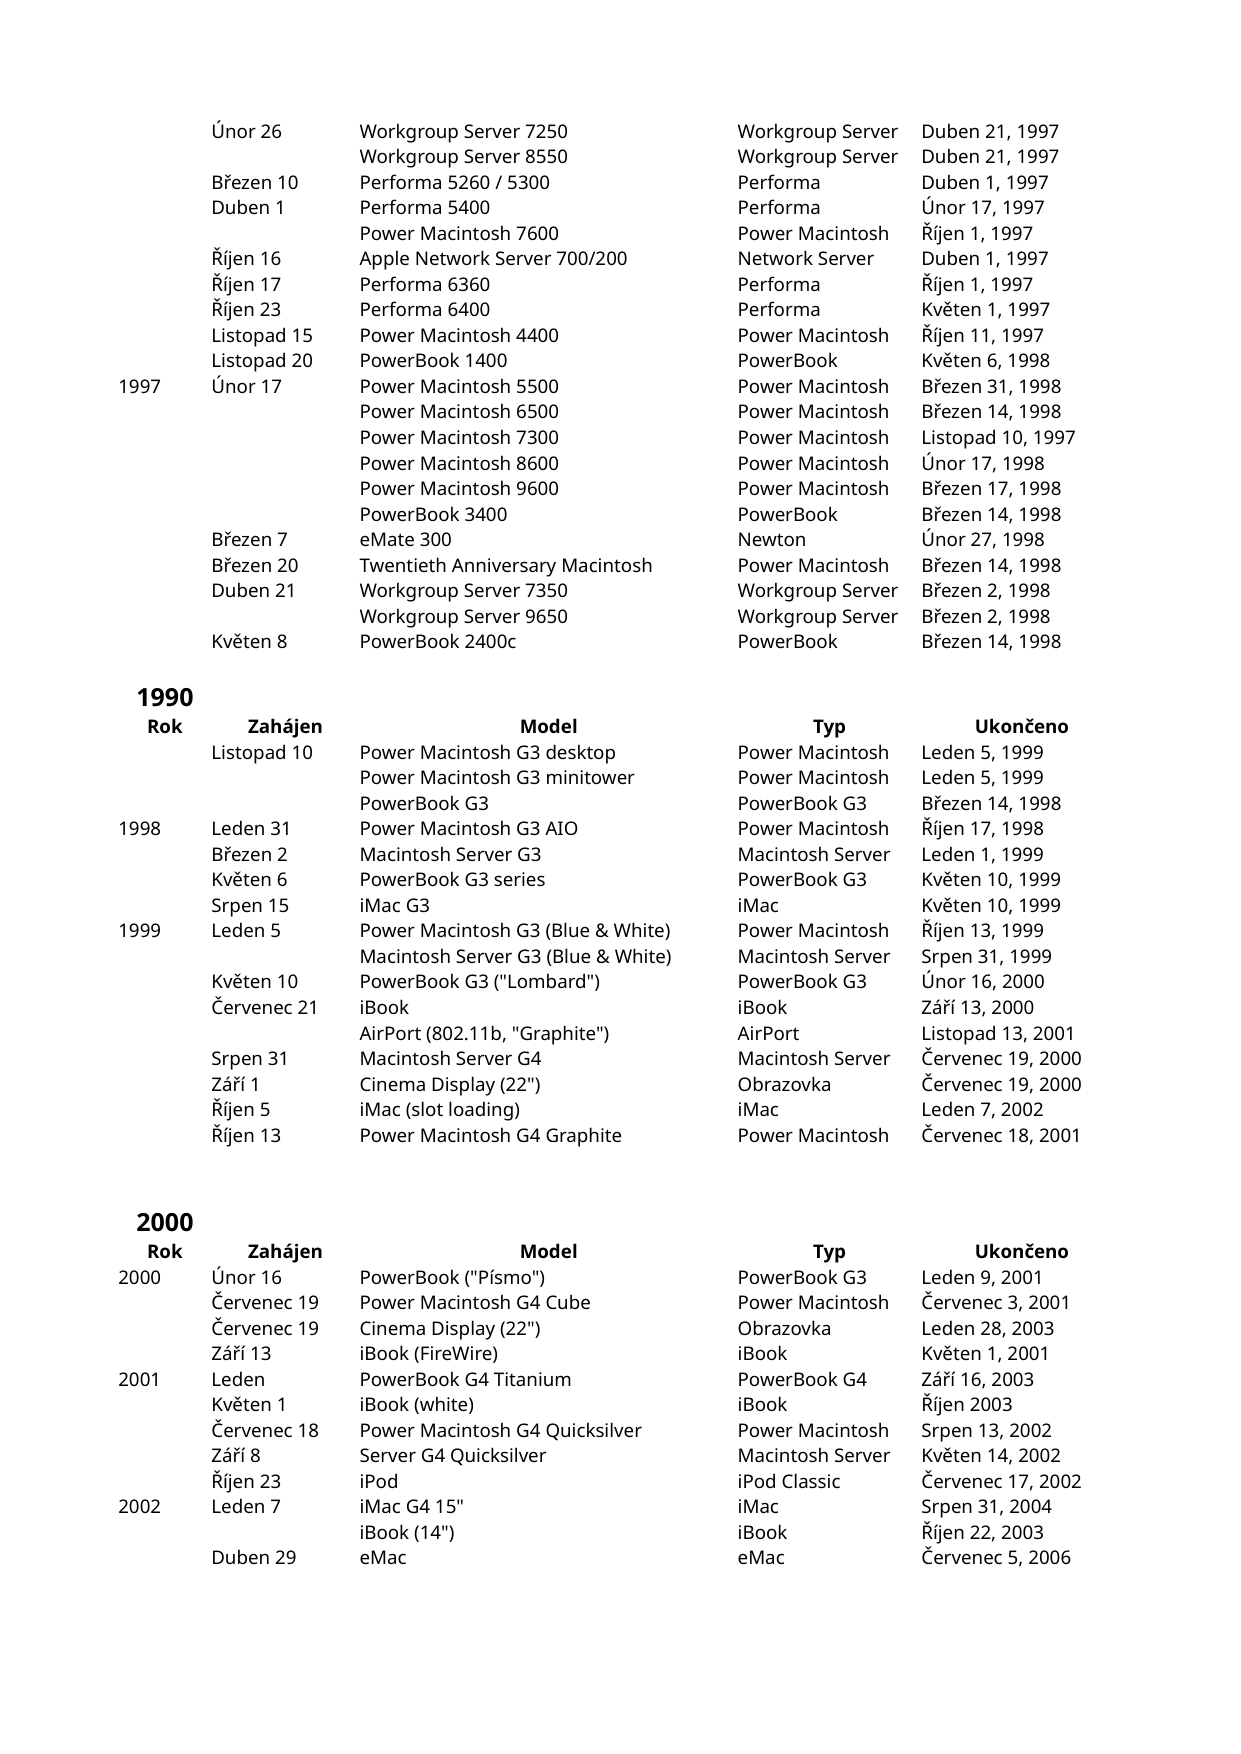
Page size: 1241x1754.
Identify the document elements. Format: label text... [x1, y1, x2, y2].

table_cell Performa 5260 / 5300 [359, 169, 737, 195]
table_cell PowerBook [738, 348, 921, 373]
table_cell Power Macintosh [738, 1122, 921, 1147]
table_cell Power Macintosh [738, 765, 921, 790]
table_cell Rok [118, 1239, 211, 1264]
table_cell [118, 501, 211, 526]
table_cell Říjen 11, 1997 [921, 322, 1122, 348]
table_cell Power Macintosh 4400 [359, 322, 737, 348]
table_cell PowerBook 2400c [359, 629, 737, 654]
table_cell [118, 654, 211, 679]
table_cell iMac [738, 1494, 921, 1519]
table_cell Zahájen [211, 1239, 359, 1264]
table_cell [118, 118, 211, 144]
table_cell Květen 1 [211, 1392, 359, 1417]
table_cell Březen 2 [211, 841, 359, 867]
table_cell [211, 424, 359, 450]
table_cell [211, 475, 359, 501]
table_cell Apple Network Server 700/200 [359, 246, 737, 271]
table_cell [118, 1071, 211, 1096]
table_cell Červenec 19, 2000 [921, 1045, 1122, 1071]
table_cell Červenec 19 [211, 1290, 359, 1315]
table_cell [118, 399, 211, 424]
table_cell Workgroup Server [738, 144, 921, 169]
table_cell 1999 [118, 918, 211, 943]
table_cell Power Macintosh G3 minitower [359, 765, 737, 790]
table_cell Power Macintosh [738, 1417, 921, 1443]
table_cell Listopad 10 [211, 739, 359, 765]
table_cell Performa 5400 [359, 195, 737, 220]
table_cell Leden 7, 2002 [921, 1096, 1122, 1122]
table_cell Power Macintosh [738, 739, 921, 765]
table_cell [118, 1045, 211, 1071]
table_cell [211, 765, 359, 790]
table_cell Květen 1, 2001 [921, 1341, 1122, 1366]
table_cell [211, 943, 359, 969]
table_cell Březen 2, 1998 [921, 578, 1122, 603]
table_cell iPod Classic [738, 1468, 921, 1494]
table_cell 1998 [118, 816, 211, 841]
table_cell iMac G4 15" [359, 1494, 737, 1519]
table_cell Říjen 23 [211, 297, 359, 322]
table_cell Duben 21, 1997 [921, 118, 1122, 144]
table_cell Power Macintosh 7600 [359, 220, 737, 246]
table_cell Červenec 5, 2006 [921, 1545, 1122, 1570]
table_cell PowerBook G4 Titanium [359, 1366, 737, 1392]
table_cell Říjen 22, 2003 [921, 1519, 1122, 1545]
table_cell iBook (white) [359, 1392, 737, 1417]
table_cell [921, 680, 1122, 714]
table_cell [118, 603, 211, 628]
table_cell Říjen 5 [211, 1096, 359, 1122]
table_cell PowerBook 1400 [359, 348, 737, 373]
table_cell Říjen 16 [211, 246, 359, 271]
table_cell Macintosh Server [738, 943, 921, 969]
table_cell [211, 220, 359, 246]
table_cell Power Macintosh 5500 [359, 373, 737, 399]
table_cell [211, 501, 359, 526]
table_cell [118, 578, 211, 603]
table_cell [211, 680, 359, 714]
table_cell Power Macintosh [738, 450, 921, 475]
table_cell Leden 5, 1999 [921, 765, 1122, 790]
table_cell Performa [738, 271, 921, 297]
table_cell [118, 297, 211, 322]
table_cell iBook (FireWire) [359, 1341, 737, 1366]
table_cell [118, 1443, 211, 1468]
table_cell [118, 892, 211, 918]
table_cell Cinema Display (22") [359, 1071, 737, 1096]
table_cell [118, 969, 211, 994]
table_cell [118, 424, 211, 450]
table_cell Ukončeno [921, 714, 1122, 739]
table_cell Macintosh Server [738, 1443, 921, 1468]
table_cell Macintosh Server G3 (Blue & White) [359, 943, 737, 969]
table_cell Březen 14, 1998 [921, 552, 1122, 577]
table_header [921, 1204, 1122, 1238]
table_cell Macintosh Server [738, 841, 921, 867]
table_cell Power Macintosh G4 Graphite [359, 1122, 737, 1147]
table_cell [118, 1392, 211, 1417]
table_cell Říjen 13, 1999 [921, 918, 1122, 943]
table_cell Srpen 31, 2004 [921, 1494, 1122, 1519]
table_cell PowerBook G3 [738, 867, 921, 892]
table_cell Power Macintosh 8600 [359, 450, 737, 475]
table_cell iBook (14") [359, 1519, 737, 1545]
table_cell Power Macintosh [738, 475, 921, 501]
table_cell Říjen 17, 1998 [921, 816, 1122, 841]
table_header 2000 [118, 1204, 211, 1238]
table_cell Březen 17, 1998 [921, 475, 1122, 501]
table_cell iBook [359, 994, 737, 1020]
table_cell [738, 680, 921, 714]
table_cell Macintosh Server G4 [359, 1045, 737, 1071]
table_cell eMac [359, 1545, 737, 1570]
table_cell [738, 654, 921, 679]
table_cell Říjen 1, 1997 [921, 271, 1122, 297]
table_cell Červenec 19 [211, 1315, 359, 1341]
table_cell Červenec 17, 2002 [921, 1468, 1122, 1494]
table_cell Květen 10, 1999 [921, 867, 1122, 892]
table_cell iBook [738, 1519, 921, 1545]
table_cell Workgroup Server 7350 [359, 578, 737, 603]
table_cell [211, 450, 359, 475]
table_cell [359, 654, 737, 679]
table_cell Power Macintosh [738, 399, 921, 424]
table_cell [118, 169, 211, 195]
table_cell Září 1 [211, 1071, 359, 1096]
table_cell PowerBook G3 ("Lombard") [359, 969, 737, 994]
table_cell Srpen 31 [211, 1045, 359, 1071]
table_cell [118, 1122, 211, 1147]
table_cell [211, 603, 359, 628]
table_cell PowerBook G3 series [359, 867, 737, 892]
table_cell [211, 654, 359, 679]
table_cell Workgroup Server [738, 603, 921, 628]
table_cell Leden [211, 1366, 359, 1392]
table_cell Power Macintosh [738, 322, 921, 348]
table_cell Macintosh Server G3 [359, 841, 737, 867]
table_cell [118, 765, 211, 790]
table_cell [359, 680, 737, 714]
table_cell Září 13 [211, 1341, 359, 1366]
table_cell iMac (slot loading) [359, 1096, 737, 1122]
table_cell Září 16, 2003 [921, 1366, 1122, 1392]
table_cell [118, 246, 211, 271]
table_cell Březen 14, 1998 [921, 790, 1122, 816]
table_cell Workgroup Server [738, 578, 921, 603]
table_cell Březen 7 [211, 526, 359, 552]
table_cell [118, 220, 211, 246]
table_cell iMac [738, 892, 921, 918]
table_cell [118, 1468, 211, 1494]
table_cell [118, 526, 211, 552]
table_cell eMac [738, 1545, 921, 1570]
table_cell Power Macintosh [738, 1290, 921, 1315]
table_cell Model [359, 1239, 737, 1264]
table_cell Březen 31, 1998 [921, 373, 1122, 399]
table_cell Performa [738, 297, 921, 322]
table_cell Power Macintosh 9600 [359, 475, 737, 501]
table_cell Leden 28, 2003 [921, 1315, 1122, 1341]
table_cell iBook [738, 1341, 921, 1366]
table_cell Power Macintosh [738, 220, 921, 246]
table_cell [118, 552, 211, 577]
table_cell Ukončeno [921, 1239, 1122, 1264]
table_cell [211, 1519, 359, 1545]
table_header [738, 1204, 921, 1238]
table_header [211, 1204, 359, 1238]
table_cell [118, 1096, 211, 1122]
table_cell Květen 10, 1999 [921, 892, 1122, 918]
table_cell Power Macintosh G4 Quicksilver [359, 1417, 737, 1443]
table_cell [118, 943, 211, 969]
table_cell 2002 [118, 1494, 211, 1519]
table_cell Červenec 18 [211, 1417, 359, 1443]
table_cell [118, 1020, 211, 1045]
table_cell Workgroup Server 8550 [359, 144, 737, 169]
table_cell PowerBook [738, 501, 921, 526]
table_cell Network Server [738, 246, 921, 271]
table_cell Duben 29 [211, 1545, 359, 1570]
table_cell Květen 1, 1997 [921, 297, 1122, 322]
table_cell Říjen 2003 [921, 1392, 1122, 1417]
table_cell [118, 450, 211, 475]
table_cell 1990 [118, 680, 211, 714]
table_cell Únor 26 [211, 118, 359, 144]
table_cell [118, 790, 211, 816]
table_cell Listopad 10, 1997 [921, 424, 1122, 450]
table_cell [118, 867, 211, 892]
table_cell Typ [738, 1239, 921, 1264]
table_cell Květen 8 [211, 629, 359, 654]
table_cell Duben 21, 1997 [921, 144, 1122, 169]
table_cell Listopad 13, 2001 [921, 1020, 1122, 1045]
table_cell iBook [738, 994, 921, 1020]
table_cell Září 8 [211, 1443, 359, 1468]
table_cell Performa 6360 [359, 271, 737, 297]
table_cell Workgroup Server 7250 [359, 118, 737, 144]
table_cell Power Macintosh [738, 373, 921, 399]
table_cell Power Macintosh [738, 918, 921, 943]
table_cell PowerBook G3 [738, 969, 921, 994]
table_cell PowerBook G3 [359, 790, 737, 816]
table_cell Březen 20 [211, 552, 359, 577]
table_cell Power Macintosh [738, 816, 921, 841]
table_cell [118, 144, 211, 169]
table_cell Newton [738, 526, 921, 552]
table_cell PowerBook G3 [738, 1264, 921, 1289]
table_cell [211, 790, 359, 816]
table_cell [118, 348, 211, 373]
table_cell Březen 2, 1998 [921, 603, 1122, 628]
table_cell Performa 6400 [359, 297, 737, 322]
table_cell [118, 322, 211, 348]
table_cell Leden 9, 2001 [921, 1264, 1122, 1289]
table_cell Únor 27, 1998 [921, 526, 1122, 552]
table_cell Leden 5, 1999 [921, 739, 1122, 765]
table_cell 2001 [118, 1366, 211, 1392]
table_cell [118, 1545, 211, 1570]
table_cell PowerBook G4 [738, 1366, 921, 1392]
table_cell Workgroup Server 9650 [359, 603, 737, 628]
table_cell Únor 17, 1998 [921, 450, 1122, 475]
table_cell Performa [738, 195, 921, 220]
table_cell [118, 475, 211, 501]
table_cell 1997 [118, 373, 211, 399]
table_cell Březen 14, 1998 [921, 629, 1122, 654]
table_cell iPod [359, 1468, 737, 1494]
table_cell Srpen 31, 1999 [921, 943, 1122, 969]
table_cell [118, 1290, 211, 1315]
table_cell [118, 1417, 211, 1443]
table_cell Zahájen [211, 714, 359, 739]
table_cell [118, 841, 211, 867]
table_cell Power Macintosh G3 desktop [359, 739, 737, 765]
table_cell Model [359, 714, 737, 739]
table_cell PowerBook G3 [738, 790, 921, 816]
table_cell Květen 10 [211, 969, 359, 994]
table_cell iBook [738, 1392, 921, 1417]
table_cell Únor 16 [211, 1264, 359, 1289]
table_cell [118, 1341, 211, 1366]
table_cell [211, 144, 359, 169]
table_cell Květen 6, 1998 [921, 348, 1122, 373]
table_cell PowerBook ("Písmo") [359, 1264, 737, 1289]
table_cell Květen 6 [211, 867, 359, 892]
table_cell [118, 739, 211, 765]
table_cell Cinema Display (22") [359, 1315, 737, 1341]
table_cell Červenec 19, 2000 [921, 1071, 1122, 1096]
table_cell 2000 [118, 1264, 211, 1289]
table_cell Rok [118, 714, 211, 739]
table_cell Performa [738, 169, 921, 195]
table_cell Únor 16, 2000 [921, 969, 1122, 994]
table_cell Březen 14, 1998 [921, 501, 1122, 526]
table_cell Workgroup Server [738, 118, 921, 144]
table_cell Power Macintosh G3 AIO [359, 816, 737, 841]
table_cell iMac [738, 1096, 921, 1122]
table_cell Červenec 21 [211, 994, 359, 1020]
table_cell Červenec 18, 2001 [921, 1122, 1122, 1147]
table_cell [118, 271, 211, 297]
table_cell AirPort (802.11b, "Graphite") [359, 1020, 737, 1045]
table_cell Září 13, 2000 [921, 994, 1122, 1020]
table_cell Leden 7 [211, 1494, 359, 1519]
table_cell Květen 14, 2002 [921, 1443, 1122, 1468]
table_cell Duben 21 [211, 578, 359, 603]
table_cell [118, 1315, 211, 1341]
table_cell iMac G3 [359, 892, 737, 918]
table_cell [921, 654, 1122, 679]
table_cell Power Macintosh G4 Cube [359, 1290, 737, 1315]
table_cell Únor 17 [211, 373, 359, 399]
table_cell Duben 1 [211, 195, 359, 220]
table_cell Leden 5 [211, 918, 359, 943]
table_cell Power Macintosh [738, 552, 921, 577]
table_cell Říjen 23 [211, 1468, 359, 1494]
table_cell Twentieth Anniversary Macintosh [359, 552, 737, 577]
table_cell eMate 300 [359, 526, 737, 552]
table_cell Leden 1, 1999 [921, 841, 1122, 867]
table_cell Březen 14, 1998 [921, 399, 1122, 424]
table_cell Server G4 Quicksilver [359, 1443, 737, 1468]
table_cell Typ [738, 714, 921, 739]
table_cell PowerBook [738, 629, 921, 654]
table_header [359, 1204, 737, 1238]
table_cell Duben 1, 1997 [921, 169, 1122, 195]
table_cell [118, 994, 211, 1020]
table_cell Říjen 1, 1997 [921, 220, 1122, 246]
table_cell Power Macintosh 7300 [359, 424, 737, 450]
table_cell Obrazovka [738, 1315, 921, 1341]
table_cell Březen 10 [211, 169, 359, 195]
table_cell Říjen 17 [211, 271, 359, 297]
table_cell Power Macintosh [738, 424, 921, 450]
table_cell Duben 1, 1997 [921, 246, 1122, 271]
table_cell [118, 1519, 211, 1545]
table_cell [118, 629, 211, 654]
table_cell Říjen 13 [211, 1122, 359, 1147]
table_cell Listopad 20 [211, 348, 359, 373]
table_cell [211, 399, 359, 424]
table_cell Obrazovka [738, 1071, 921, 1096]
table_cell AirPort [738, 1020, 921, 1045]
table_cell Leden 31 [211, 816, 359, 841]
table_cell Macintosh Server [738, 1045, 921, 1071]
table_cell Srpen 15 [211, 892, 359, 918]
table_cell Únor 17, 1997 [921, 195, 1122, 220]
table_cell Srpen 13, 2002 [921, 1417, 1122, 1443]
table_cell Power Macintosh G3 (Blue & White) [359, 918, 737, 943]
table_cell PowerBook 3400 [359, 501, 737, 526]
table_cell [118, 195, 211, 220]
table_cell [211, 1020, 359, 1045]
table_cell Červenec 3, 2001 [921, 1290, 1122, 1315]
table_cell Power Macintosh 6500 [359, 399, 737, 424]
table_cell Listopad 15 [211, 322, 359, 348]
